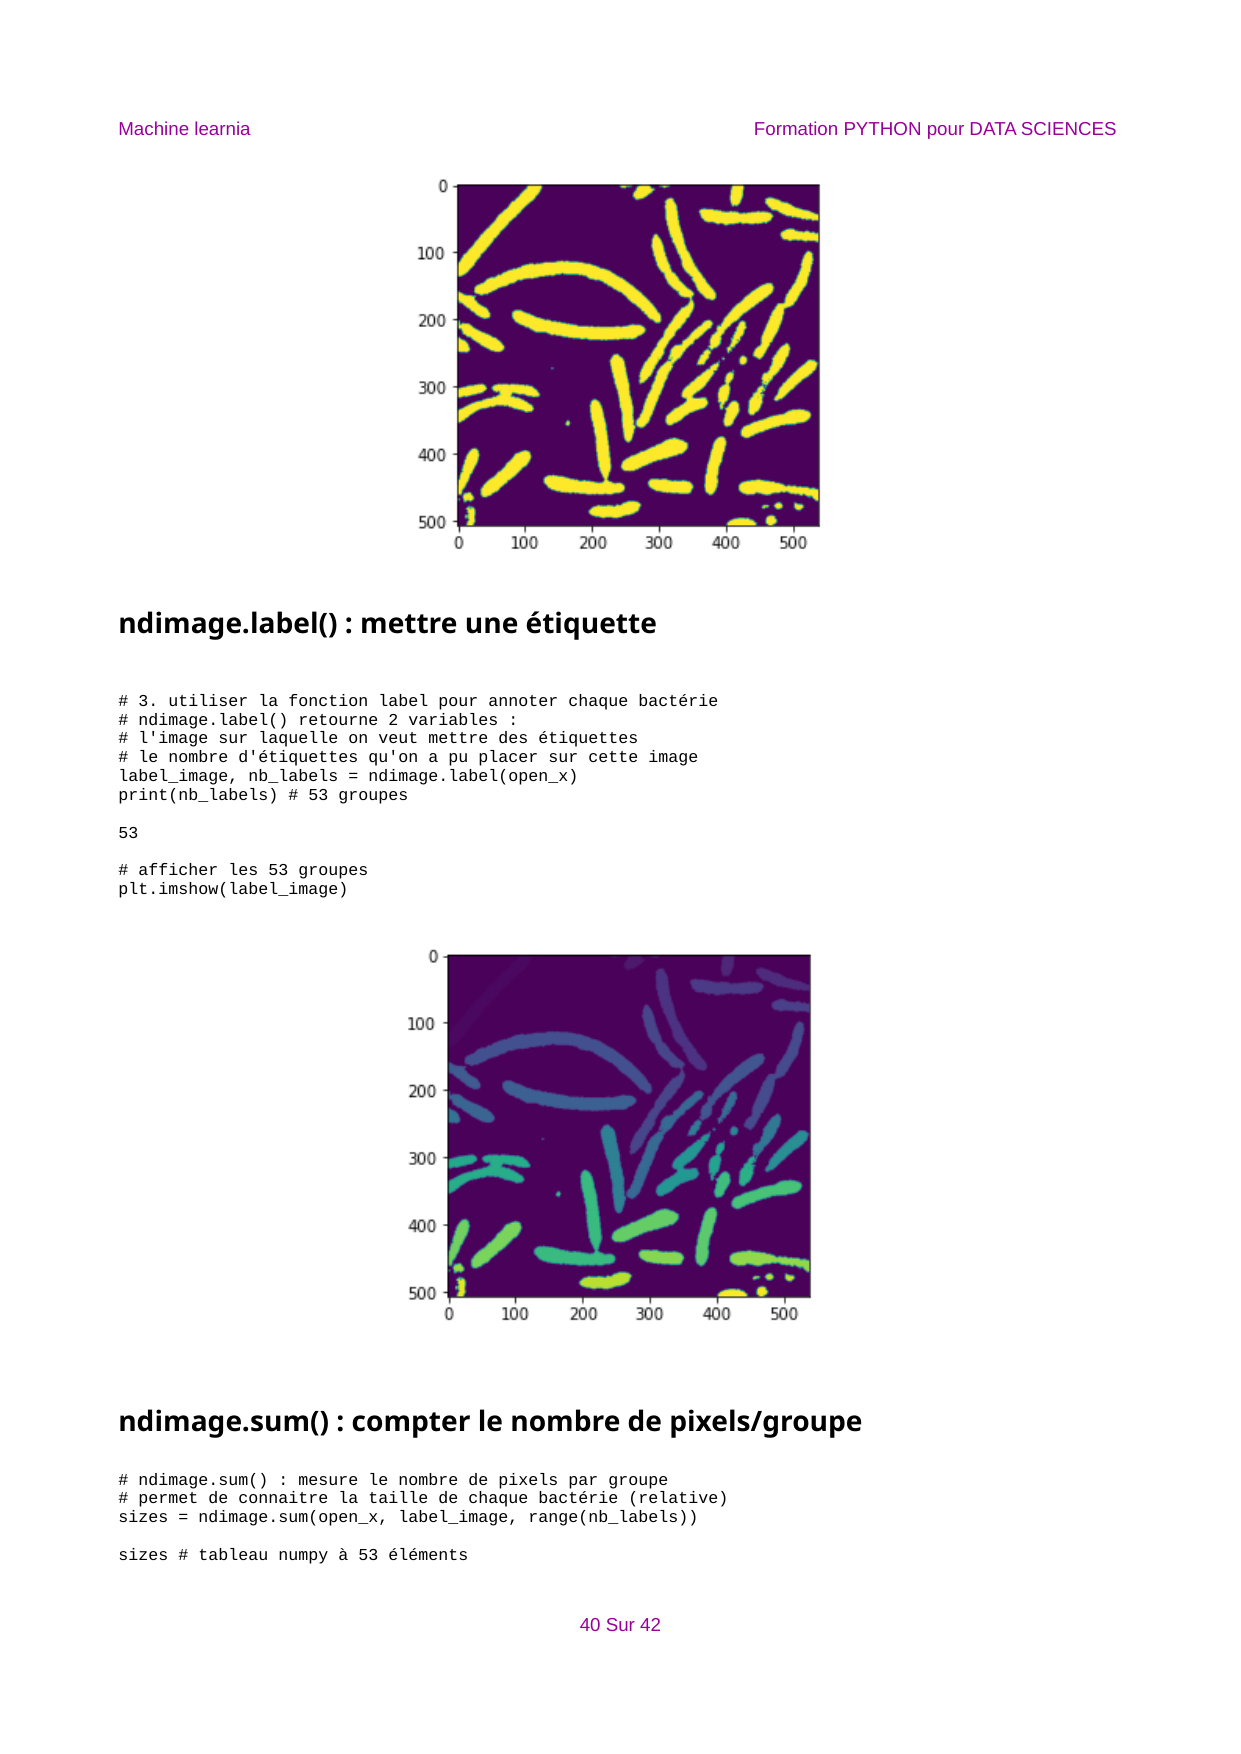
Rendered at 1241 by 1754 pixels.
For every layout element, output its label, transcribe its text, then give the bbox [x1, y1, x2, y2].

picture [396, 934, 844, 1339]
text print(nb_labels) # 53 groupes [118, 786, 1122, 805]
text # l'image sur laquelle on veut mettre des étiquettes [118, 730, 1122, 749]
subtitle ndimage.sum() : compter le nombre de pixels/groupe [118, 1401, 1122, 1440]
text # ndimage.label() retourne 2 variables : [118, 711, 1122, 730]
text # ndimage.sum() : mesure le nombre de pixels par groupe [118, 1471, 1122, 1490]
subtitle ndimage.label() : mettre une étiquette [118, 604, 1122, 642]
text # 3. utiliser la fonction label pour annoter chaque bactérie [118, 692, 1122, 711]
picture [398, 169, 842, 560]
text sizes # tableau numpy à 53 éléments [118, 1547, 1122, 1565]
text # le nombre d'étiquettes qu'on a pu placer sur cette image [118, 749, 1122, 768]
text plt.imshow(label_image) [118, 881, 1122, 899]
text # permet de connaitre la taille de chaque bactérie (relative) [118, 1490, 1122, 1509]
text 53 [118, 824, 1122, 843]
text sizes = ndimage.sum(open_x, label_image, range(nb_labels)) [118, 1509, 1122, 1528]
text # afficher les 53 groupes [118, 862, 1122, 881]
text label_image, nb_labels = ndimage.label(open_x) [118, 768, 1122, 786]
